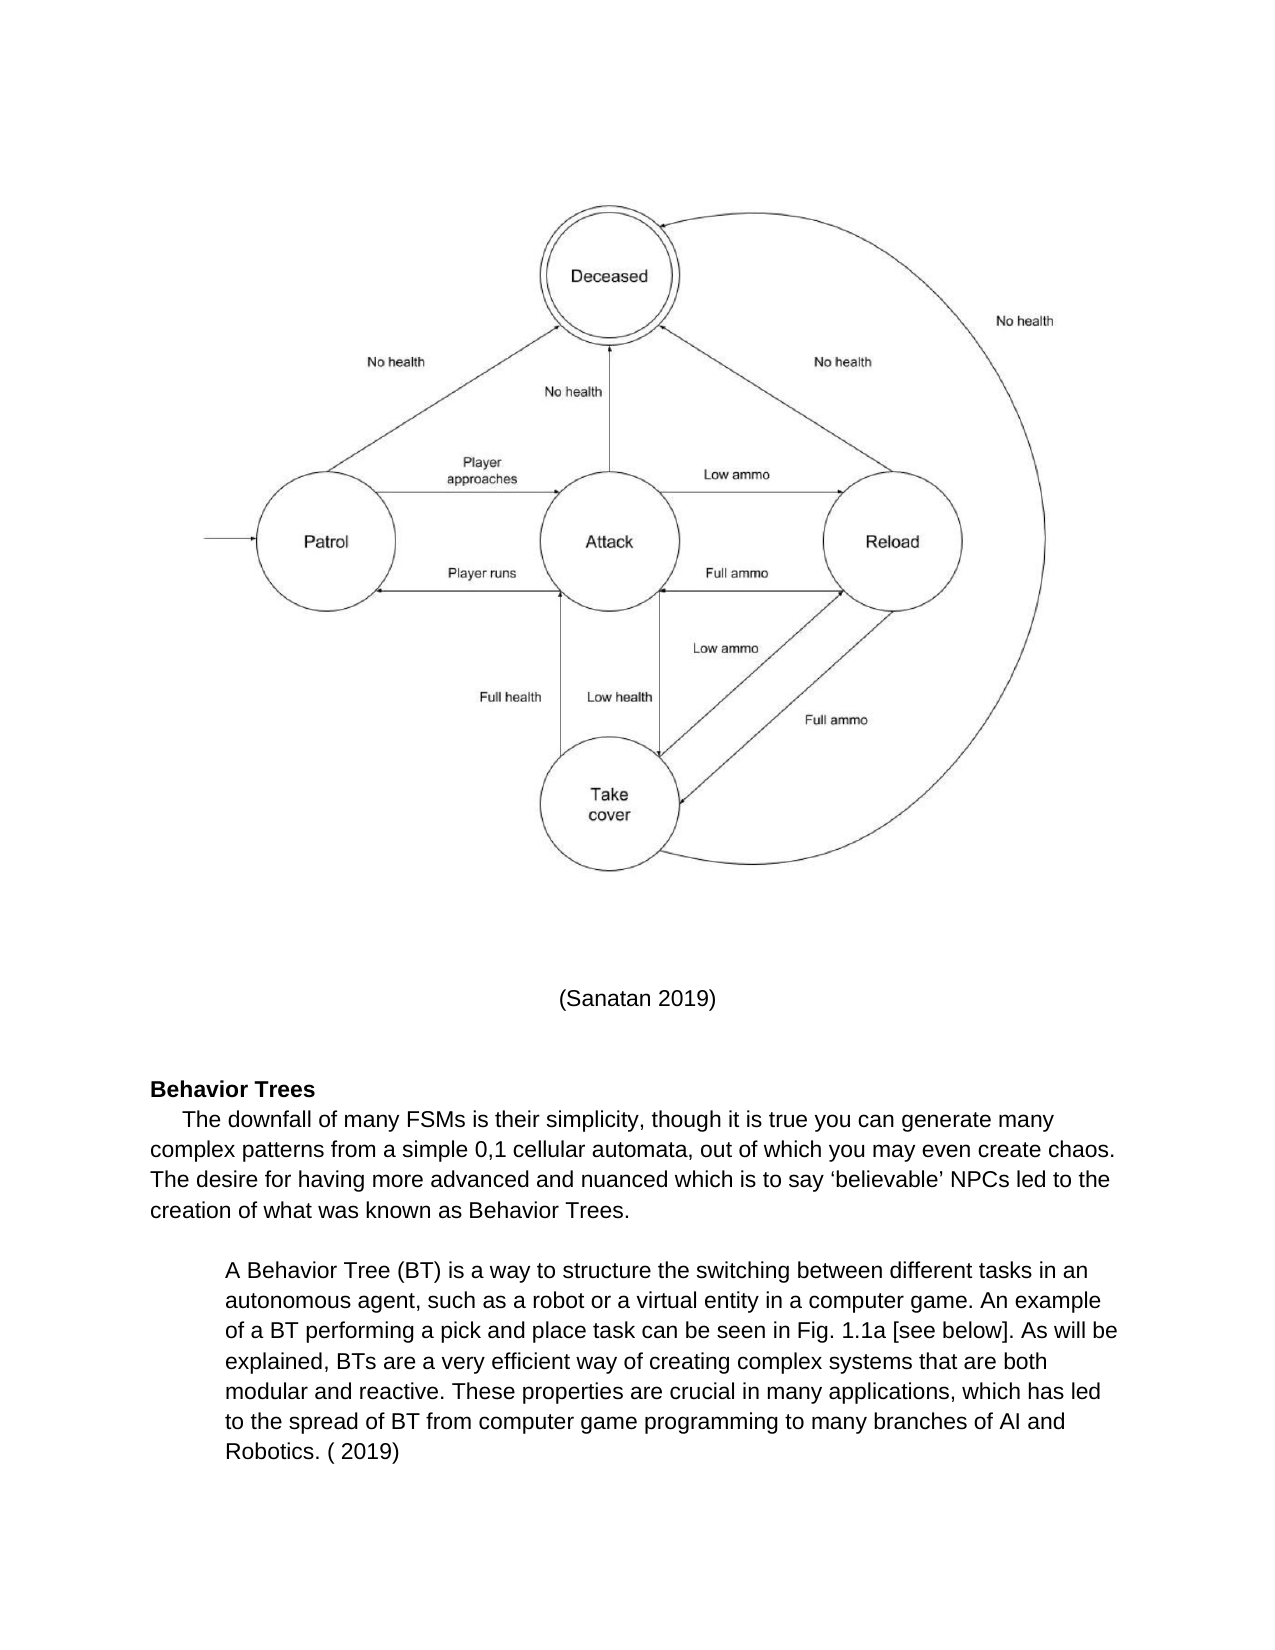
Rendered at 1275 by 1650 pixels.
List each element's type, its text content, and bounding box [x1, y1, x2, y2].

text (Sanatan 2019) [150, 985, 1125, 1011]
picture [150, 150, 1125, 982]
text Behavior Trees [150, 1076, 1125, 1102]
text A Behavior Tree (BT) is a way to structure the switching between different tasks in an autonomous agent, such as a robot or a virtual entity in a computer game. An example of a BT performing a pick and place task can be seen in Fig. 1.1a [see below]. As will be explained, BTs are a very efficient way of creating complex systems that are both modular and reactive. These properties are crucial in many applications, which has led to the spread of BT from computer game programming to many branches of AI and Robotics. ( 2019) [225, 1257, 1125, 1464]
text The downfall of many FSMs is their simplicity, though it is true you can generate many complex patterns from a simple 0,1 cellular automata, out of which you may even create chaos. The desire for having more advanced and nuanced which is to say ‘believable’ NPCs led to the creation of what was known as Behavior Trees. [150, 1106, 1125, 1223]
